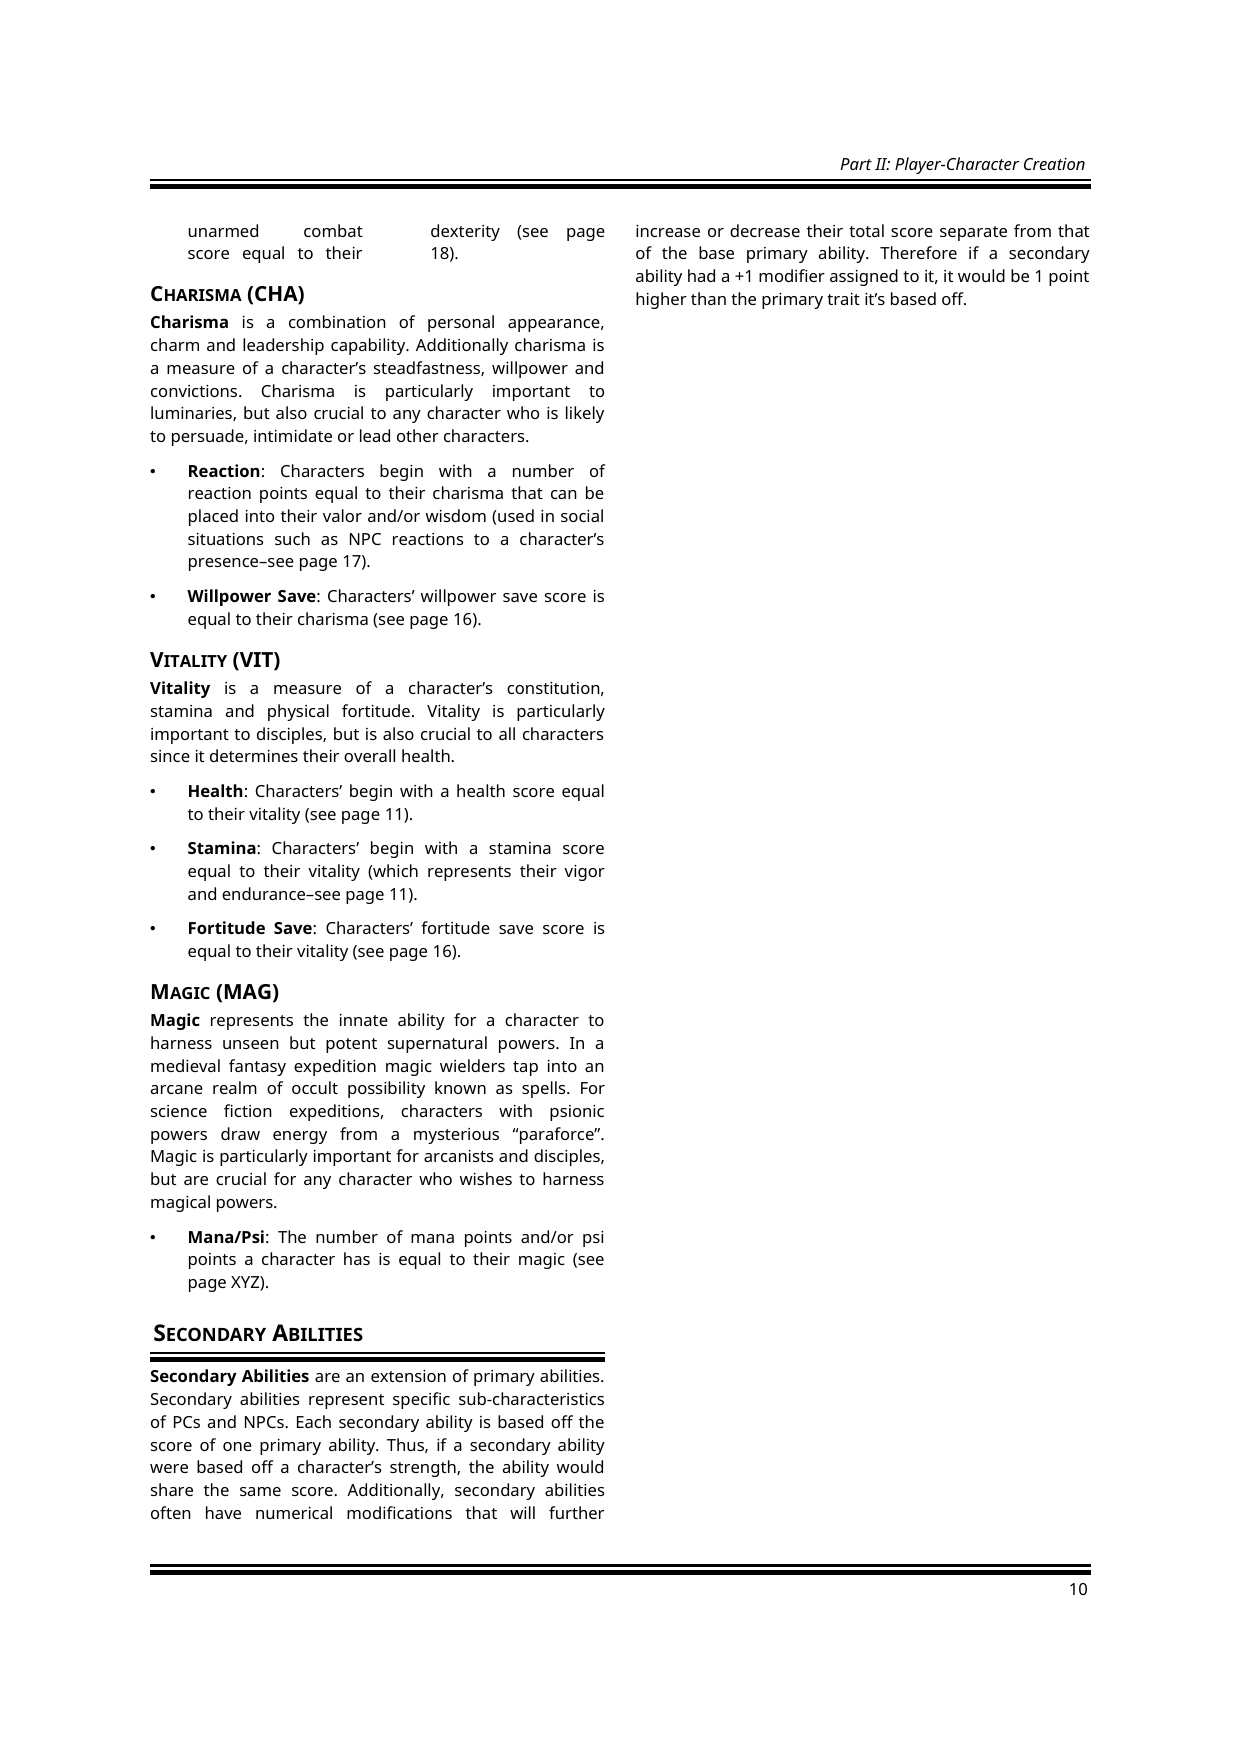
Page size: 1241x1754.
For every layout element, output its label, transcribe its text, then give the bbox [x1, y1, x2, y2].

text increase or decrease their total score separate from that of the base primary ability. Therefore if a secondary ability had a +1 modifier assigned to it, it would be 1 point higher than the primary trait it’s based off. [635, 219, 1091, 310]
list Reaction: Characters begin with a number of reaction points equal to their charisma that can be placed into their valor and/or wisdom (used in social situations such as NPC reactions to a character’s presence–see page 15). [150, 459, 605, 573]
list Fortitude Save: Characters’ fortitude save score is equal to their vitality (see page 14). [150, 917, 605, 962]
list Unarmed Combat: Characters begin with an unarmed combat score equal to their dexterity (see page 16). [393, 219, 605, 264]
text Vitality (VIT) [150, 645, 605, 674]
list Stamina: Characters’ begin with a stamina score equal to their vitality (which represents their vigor and endurance–see page 9). [150, 837, 605, 905]
list Willpower Save: Characters’ willpower save score is equal to their charisma (see page 14). [150, 585, 605, 630]
subtitle Secondary Abilities [150, 1314, 605, 1352]
text Charisma is a combination of personal appearance, charm and leadership capability. Additionally charisma is a measure of a character’s steadfastness, willpower and convictions. Charisma is particularly important to luminaries, but also crucial to any character who is likely to persuade, intimidate or lead other characters. [150, 311, 605, 447]
text Secondary Abilities are an extension of primary abilities. Secondary abilities represent specific sub-characteristics of PCs and NPCs. Each secondary ability is based off the score of one primary ability. Thus, if a secondary ability were based off a character’s strength, the ability would share the same score. Additionally, secondary abilities often have numerical modifications that will further [150, 1365, 605, 1524]
list Mana/Psi: The number of mana points and/or psi points a character has is equal to their magic (see page XYZ). [150, 1225, 605, 1293]
text Vitality is a measure of a character’s constitution, stamina and physical fortitude. Vitality is particularly important to disciples, but is also crucial to all characters since it determines their overall health. [150, 677, 605, 767]
list Health: Characters’ begin with a health score equal to their vitality (see page 9). [150, 779, 605, 825]
text Charisma (CHA) [150, 279, 605, 308]
text Magic (MAG) [150, 977, 605, 1006]
text Magic represents the innate ability for a character to harness unseen but potent supernatural powers. In a medieval fantasy expedition magic wielders tap into an arcane realm of occult possibility known as spells. For science fiction expeditions, characters with psionic powers draw energy from a mysterious “paraforce”. Magic is particularly important for arcanists and disciples, but are crucial for any character who wishes to harness magical powers. [150, 1009, 605, 1213]
list Unarmed Combat: Characters begin with an unarmed combat score equal to their dexterity (see page 16). [150, 219, 363, 264]
